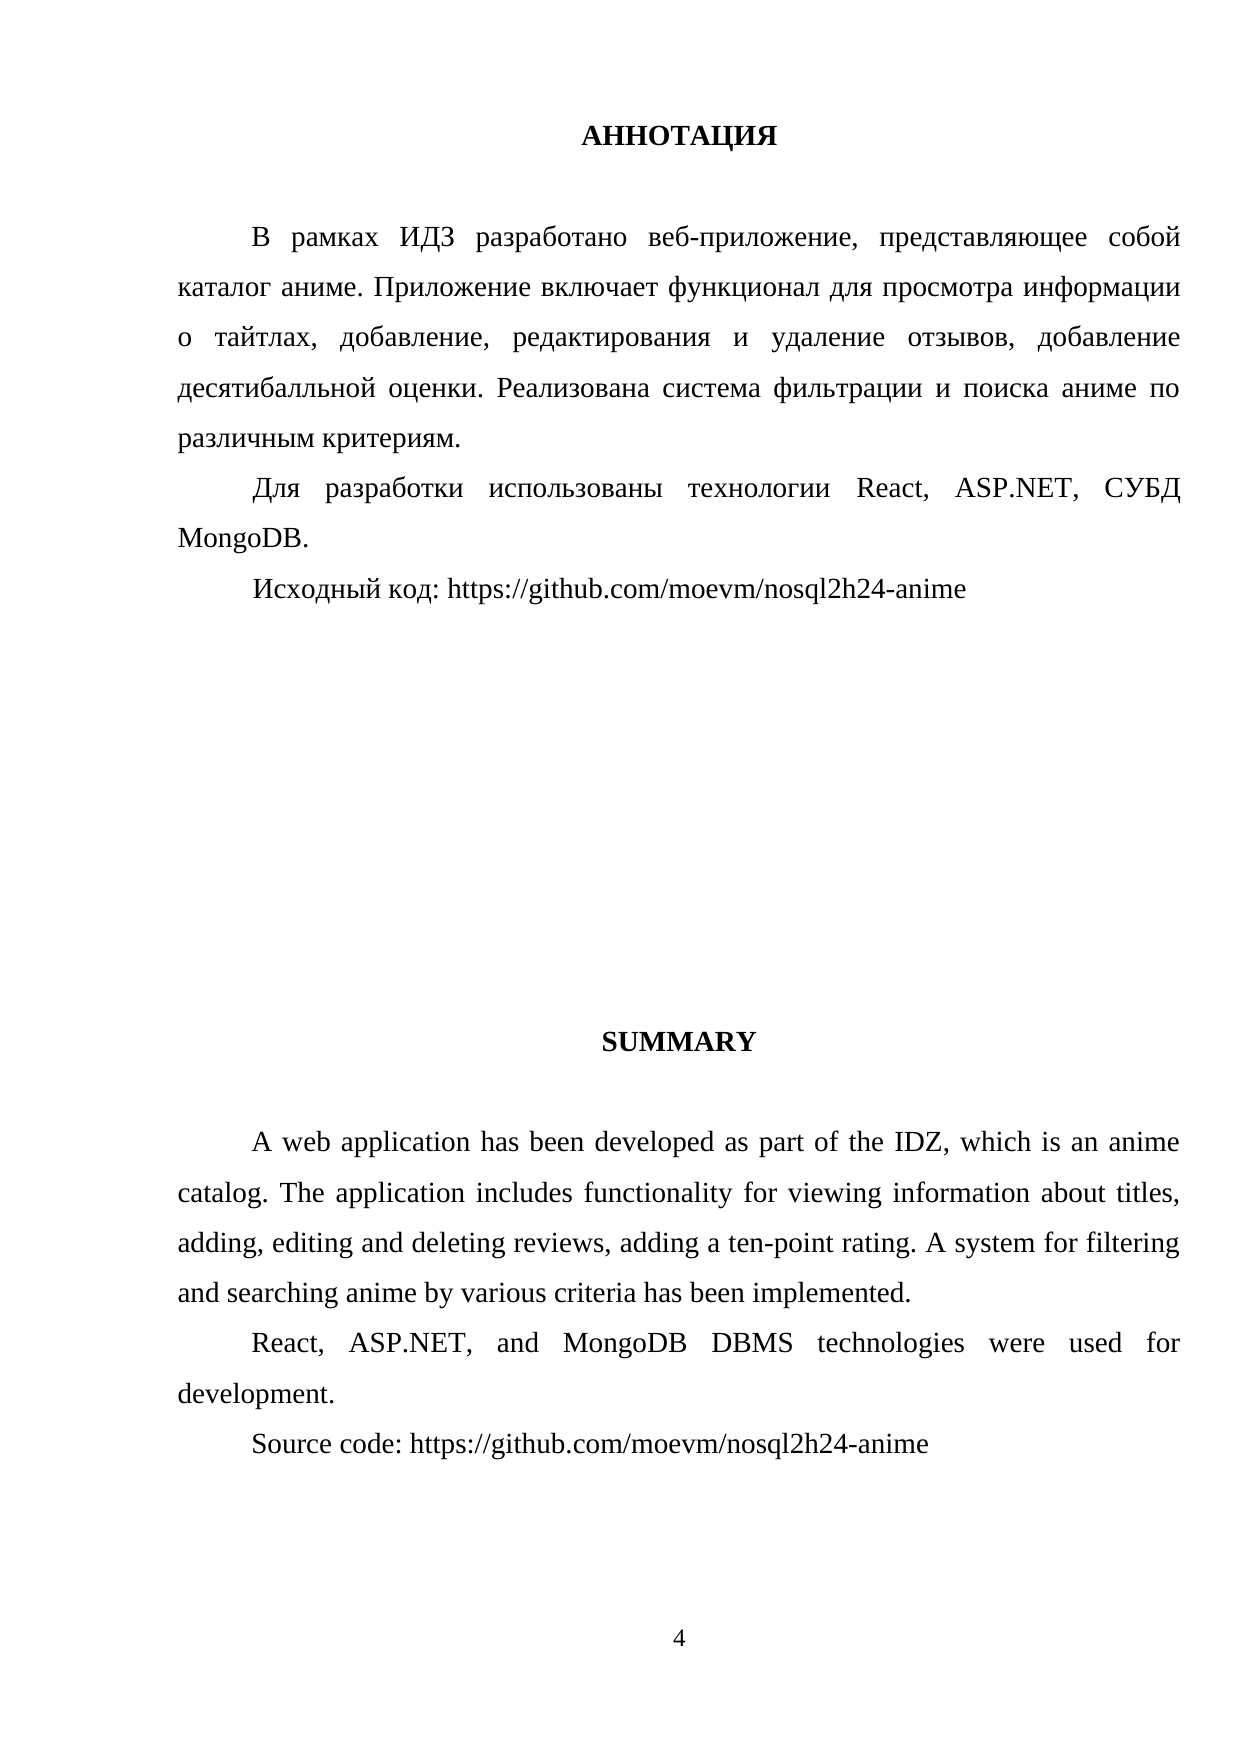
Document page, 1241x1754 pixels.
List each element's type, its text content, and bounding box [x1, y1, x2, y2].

text SUMMARY [177, 1024, 1181, 1057]
text Исходный код: https://github.com/moevm/nosql2h24-anime [177, 571, 1181, 604]
text Source code: https://github.com/moevm/nosql2h24-anime [177, 1426, 1181, 1460]
text A web application has been developed as part of the IDZ, which is an anime catalog. The application includes functionality for viewing information about titles, adding, editing and deleting reviews, adding a ten-point rating. A system for filtering and searching anime by various criteria has been implemented. [177, 1124, 1181, 1309]
text АННОТАЦИЯ [177, 118, 1181, 152]
text React, ASP.NET, and MongoDB DBMS technologies were used for development. [177, 1326, 1181, 1409]
text Для разработки использованы технологии React, ASP.NET, СУБД MongoDB. [177, 470, 1181, 554]
text В рамках ИДЗ разработано веб-приложение, представляющее собой каталог аниме. Приложение включает функционал для просмотра информации о тайтлах, добавление, редактирования и удаление отзывов, добавление десятибалльной оценки. Реализована система фильтрации и поиска аниме по различным критериям. [177, 219, 1181, 453]
